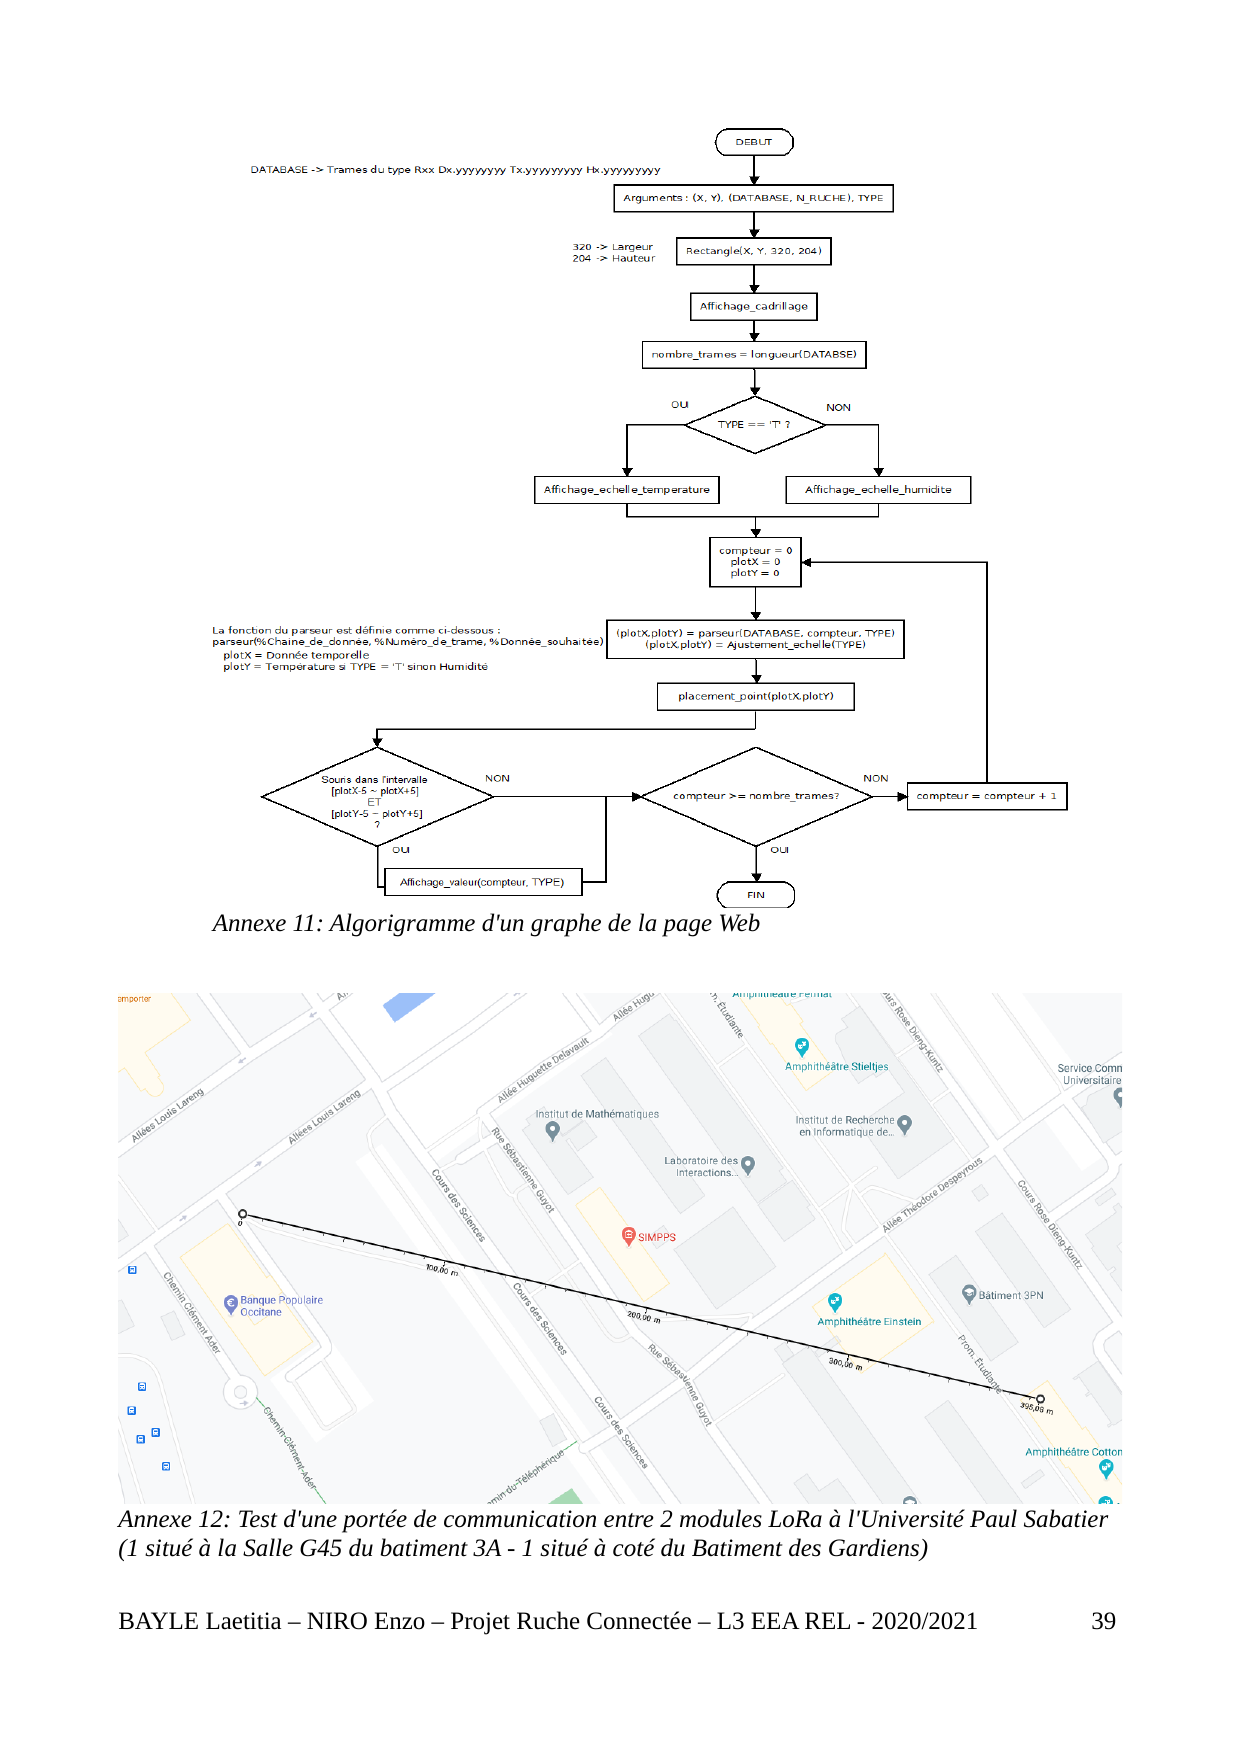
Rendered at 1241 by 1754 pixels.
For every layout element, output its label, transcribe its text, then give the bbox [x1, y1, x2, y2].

picture [118, 993, 1123, 1504]
text Annexe 12: Test d'une portée de communication entre 2 modules LoRa à l'Université Paul Sabatier (1 situé à la Salle G45 du batiment 3A - 1 situé à coté du Batiment des Gardiens) [118, 1504, 1122, 1562]
text Annexe 11: Algorigramme d'un graphe de la page Web [213, 908, 1073, 936]
